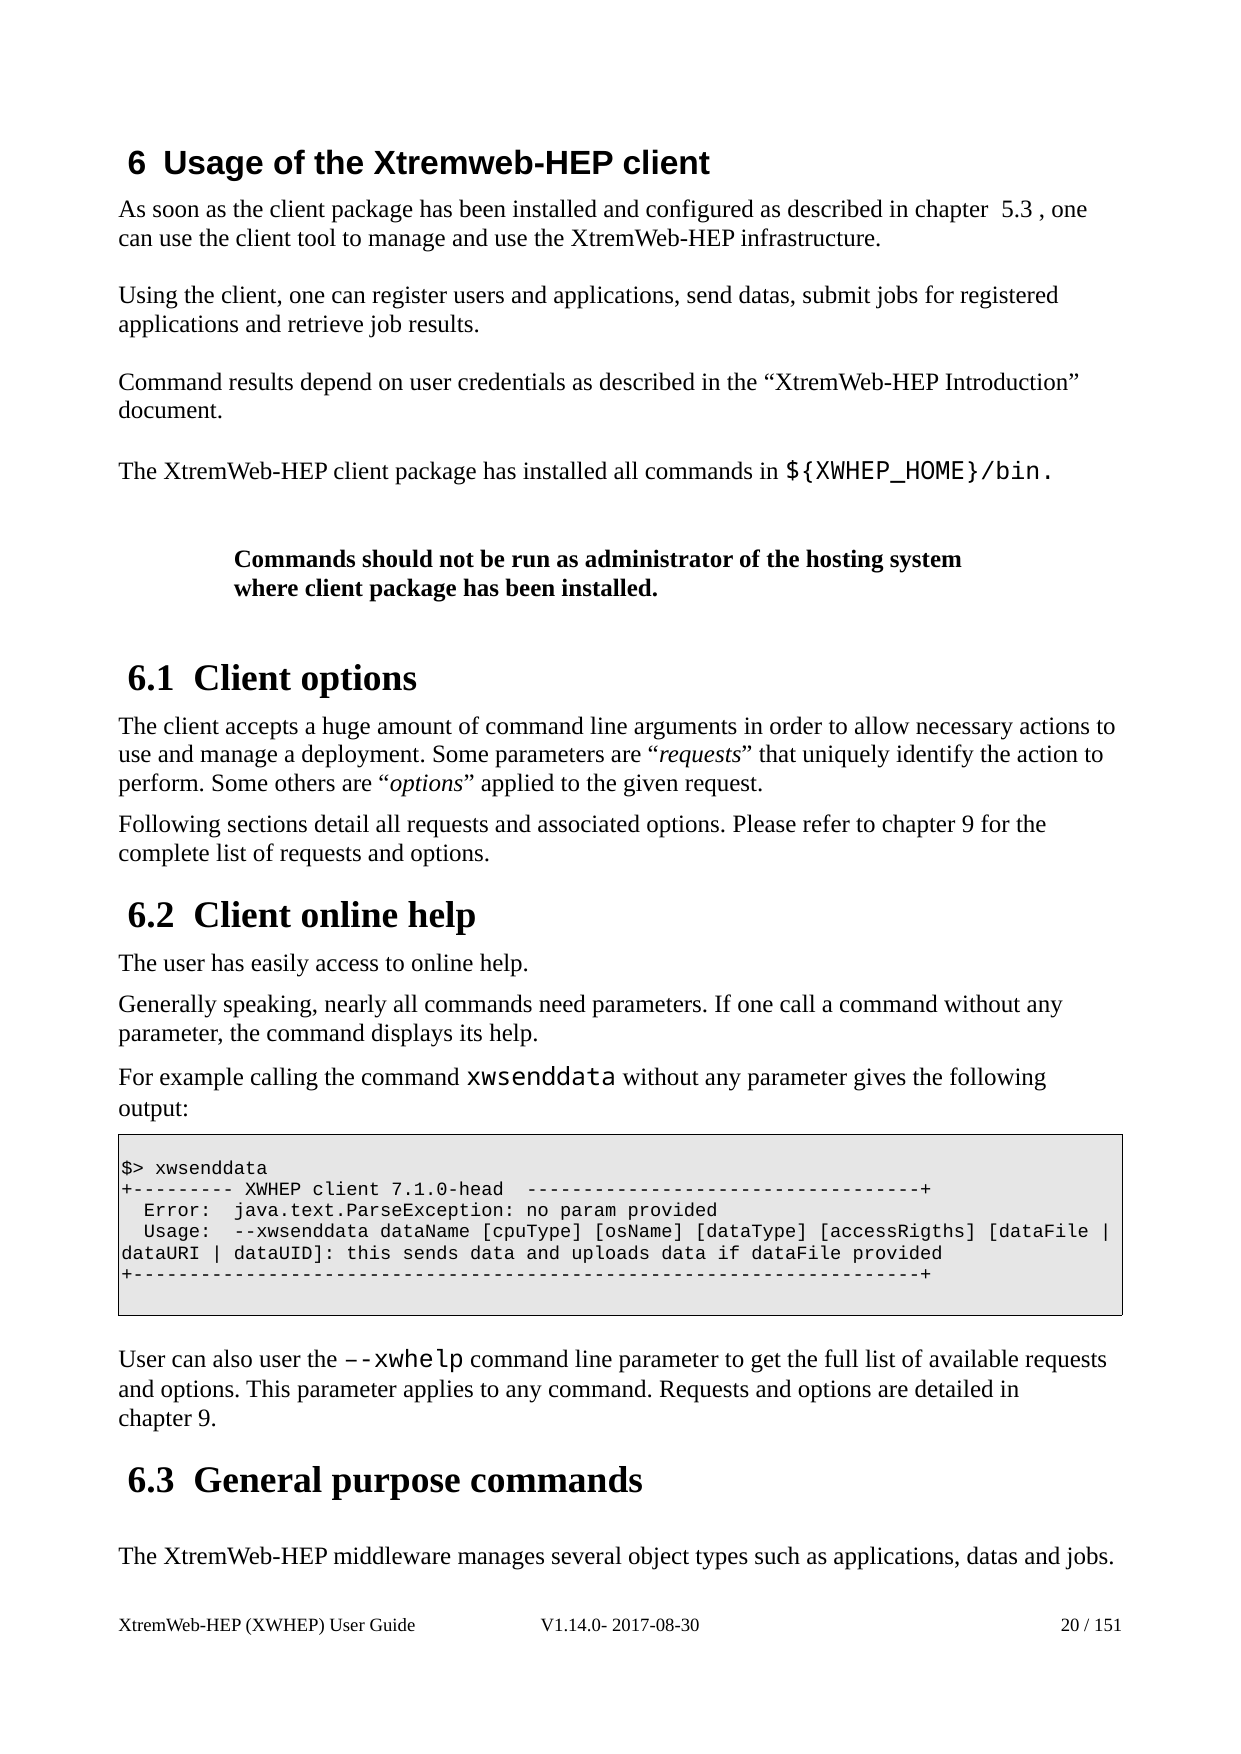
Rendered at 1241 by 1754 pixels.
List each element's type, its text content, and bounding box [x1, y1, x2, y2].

text The client accepts a huge amount of command line arguments in order to allow necessary actions to use and manage a deployment. Some parameters are “requests” that uniquely identify the action to perform. Some others are “options” applied to the given request. [118, 711, 1122, 797]
text Following sections detail all requests and associated options. Please refer to chapter 9 for the complete list of requests and options. [118, 809, 1122, 867]
text Command results depend on user credentials as described in the “XtremWeb-HEP Introduction” document. [118, 367, 1122, 424]
text For example calling the command xwsenddata without any parameter gives the following output: [118, 1059, 1122, 1122]
text Usage: --xwsenddata dataName [cpuType] [osName] [dataType] [accessRigths] [dataFile | dataURI | dataUID]: this sends data and uploads data if dataFile provided [119, 1219, 1122, 1262]
subtitle Usage of the Xtremweb-HEP client [118, 143, 1122, 182]
text Commands should not be run as administrator of the hosting system [233, 544, 1004, 573]
text +--------- XWHEP client 7.1.0-head -----------------------------------+ [119, 1177, 1122, 1198]
text As soon as the client package has been installed and configured as described in chapter 5.3, one can use the client tool to manage and use the XtremWeb-HEP infrastructure. [118, 194, 1122, 252]
text Error: java.text.ParseException: no param provided [119, 1198, 1122, 1219]
subtitle Client online help [118, 892, 1122, 935]
text $> xwsenddata [119, 1156, 1122, 1177]
text +----------------------------------------------------------------------+ [119, 1262, 1122, 1283]
text The XtremWeb-HEP client package has installed all commands in ${XWHEP_HOME}/bin. [118, 453, 1122, 487]
text where client package has been installed. [233, 573, 1004, 601]
text Generally speaking, nearly all commands need parameters. If one call a command without any parameter, the command displays its help. [118, 989, 1122, 1046]
subtitle General purpose commands [118, 1457, 1122, 1500]
text The user has easily access to online help. [118, 948, 1122, 976]
text The XtremWeb-HEP middleware manages several object types such as applications, datas and jobs. [118, 1541, 1122, 1570]
subtitle Client options [118, 655, 1122, 698]
text Using the client, one can register users and applications, send datas, submit jobs for registered applications and retrieve job results. [118, 281, 1122, 338]
text User can also user the –-xwhelp command line parameter to get the full list of available requests and options. This parameter applies to any command. Requests and options are detailed in chapter 9. [118, 1344, 1122, 1432]
